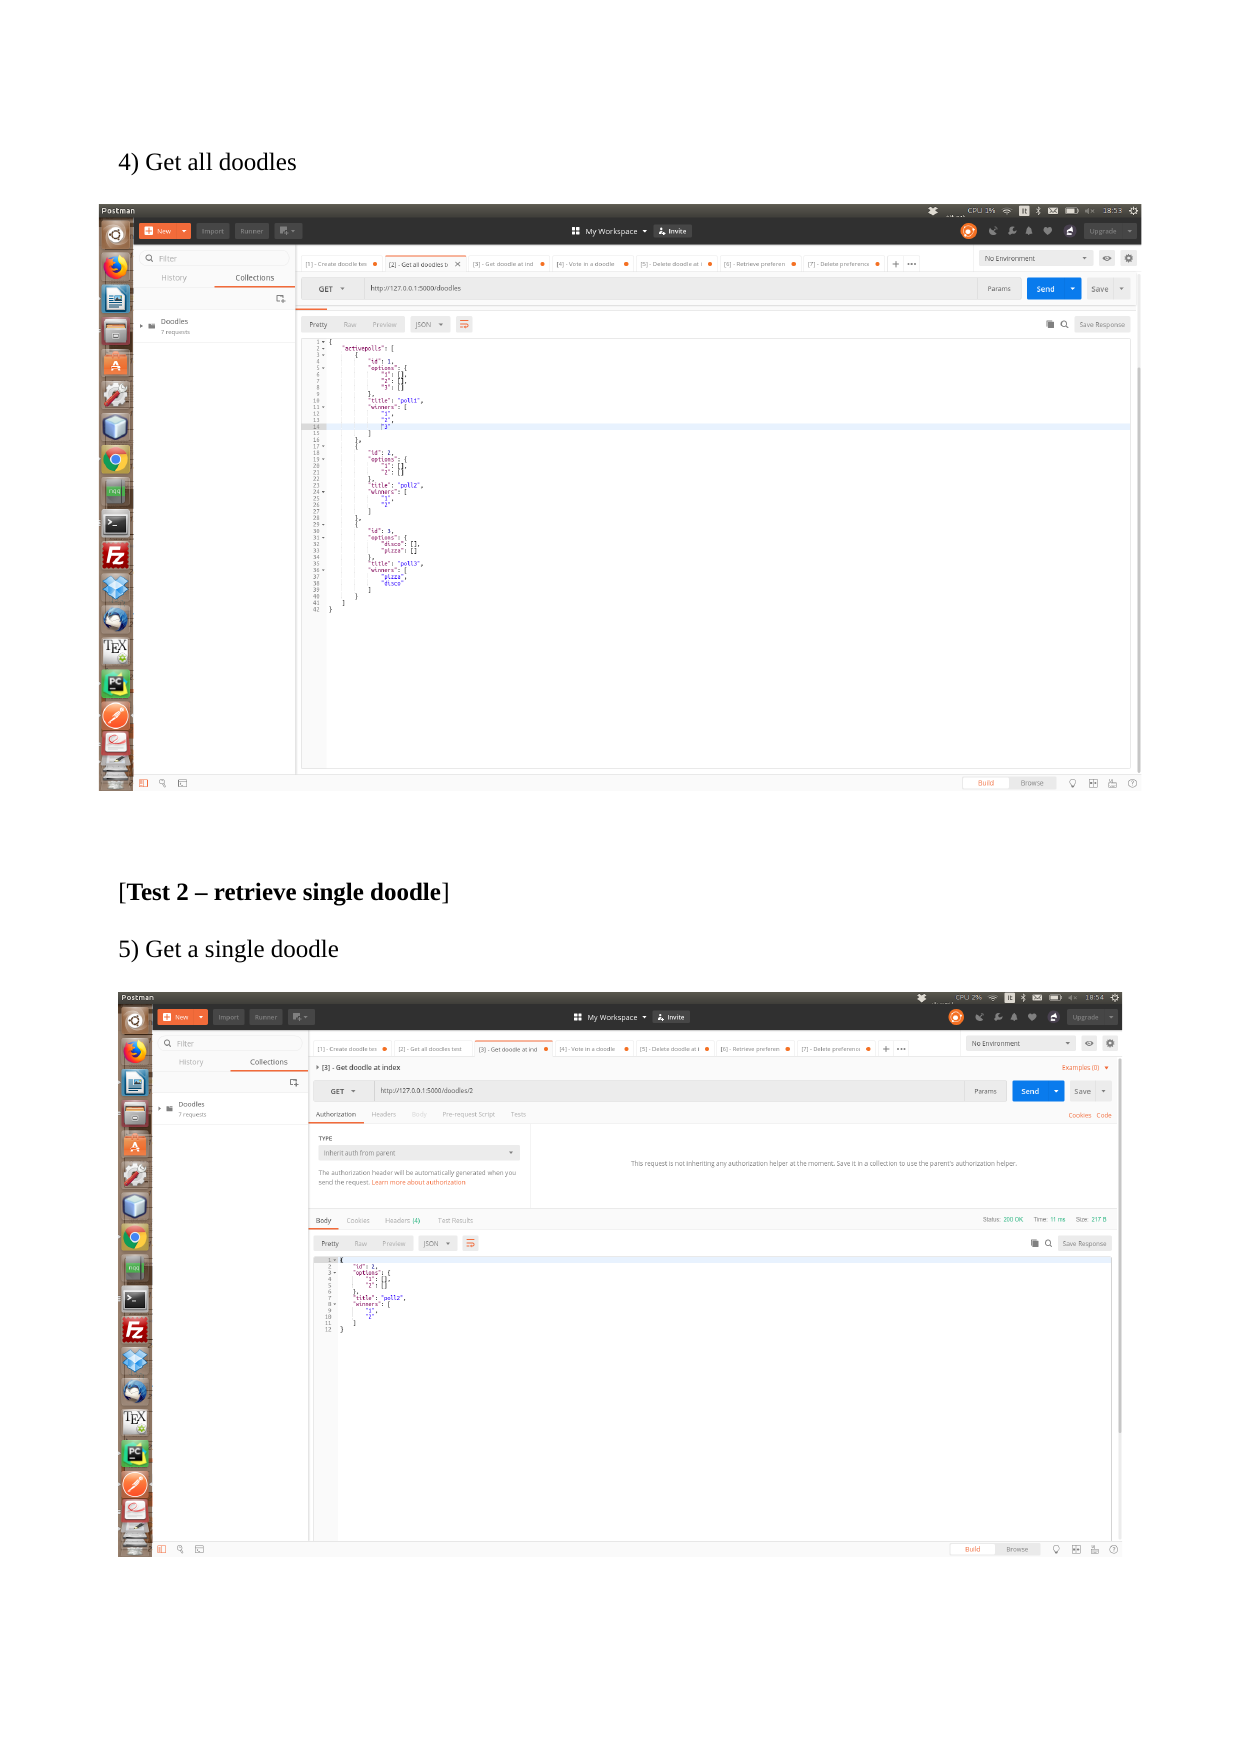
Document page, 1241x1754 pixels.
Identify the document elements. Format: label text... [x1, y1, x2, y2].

text 5) Get a single doodle [118, 934, 1122, 963]
picture [118, 992, 1123, 1557]
picture [98, 204, 1142, 791]
text 4) Get all doodles [118, 147, 1122, 176]
text [Test 2 – retrieve single doodle] [118, 877, 1122, 906]
